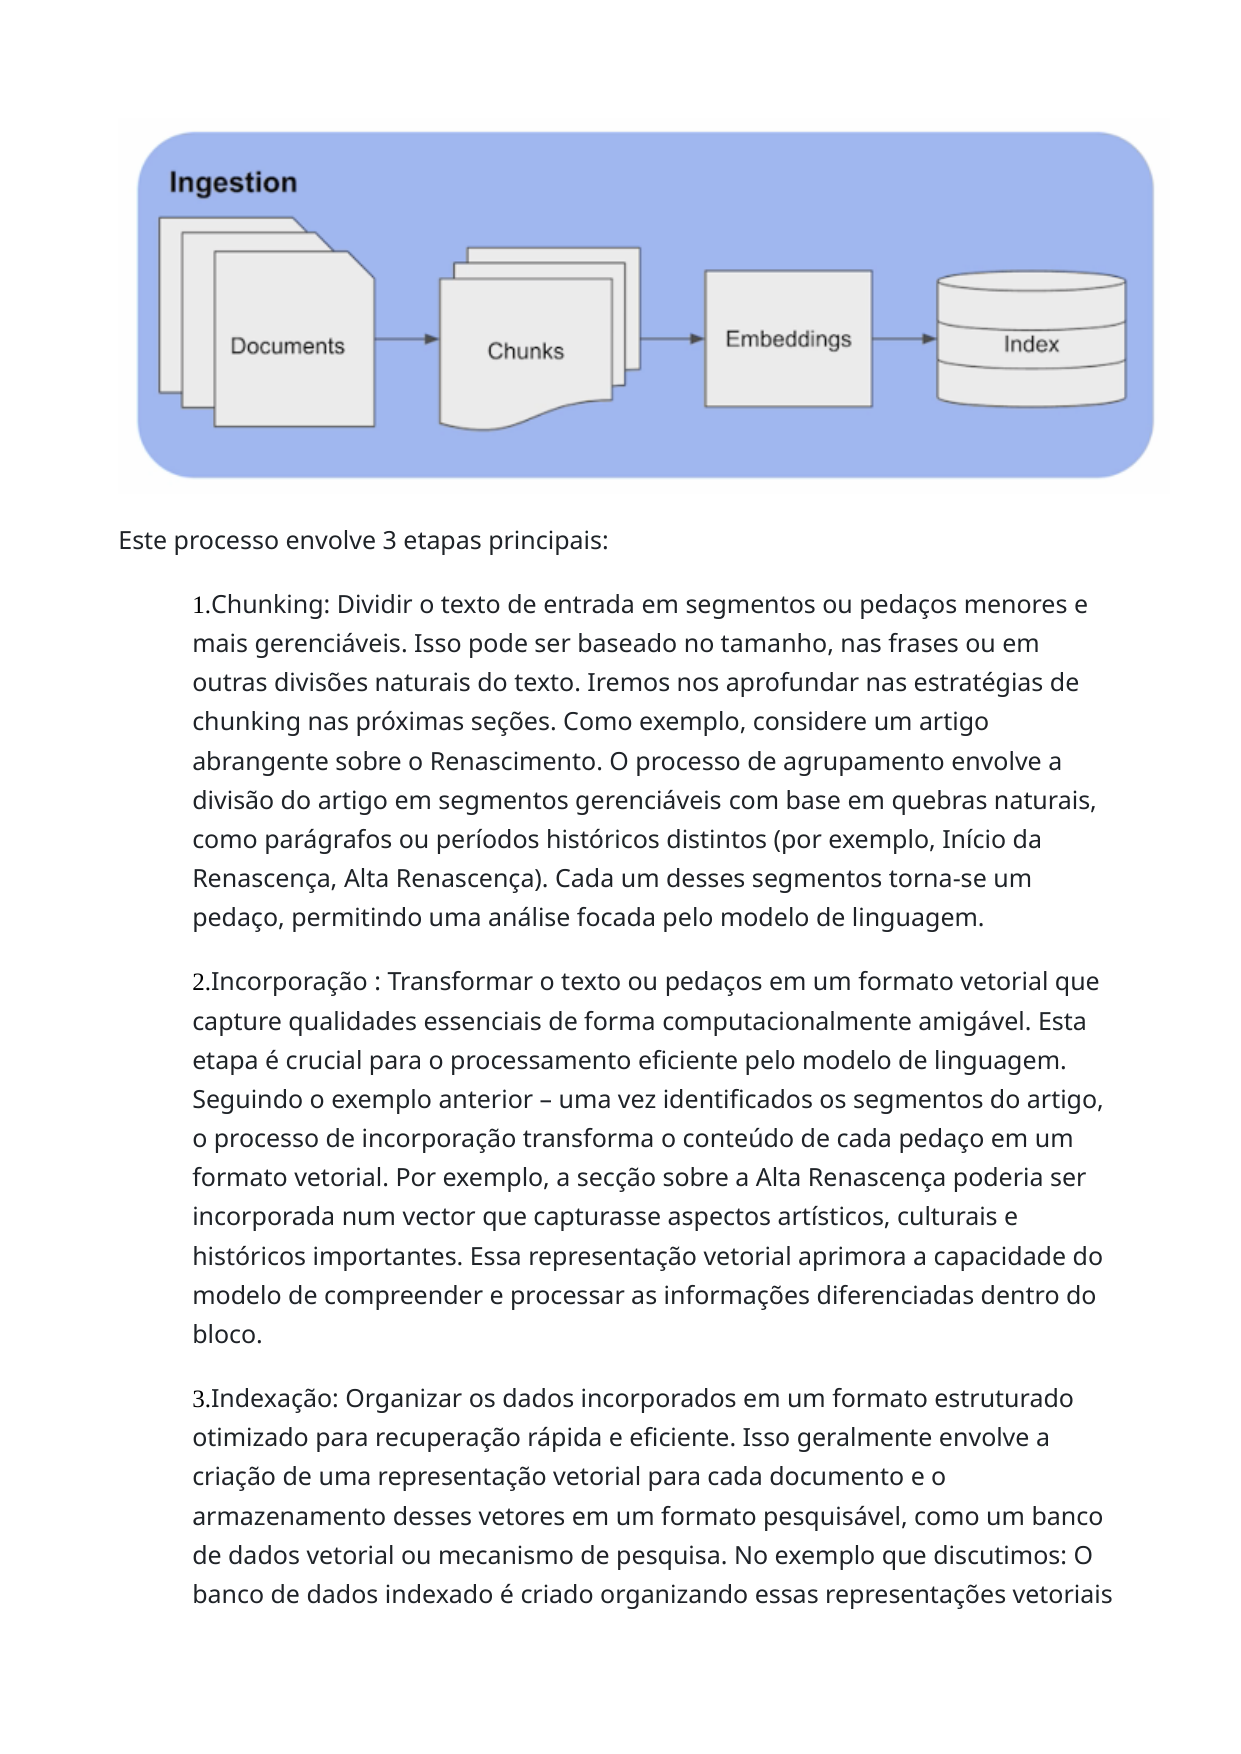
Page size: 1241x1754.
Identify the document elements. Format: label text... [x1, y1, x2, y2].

text Este processo envolve 3 etapas principais: [118, 522, 1122, 556]
list Indexação: Organizar os dados incorporados em um formato estruturado otimizado para recuperação rápida e eficiente. Isso geralmente envolve a criação de uma representação vetorial para cada documento e o armazenamento desses vetores em um formato pesquisável, como um banco de dados vetorial ou mecanismo de pesquisa. No exemplo que discutimos: O banco de dados indexado é criado organizando essas representações vetoriais [118, 1381, 1122, 1611]
list Incorporação : Transformar o texto ou pedaços em um formato vetorial que capture qualidades essenciais de forma computacionalmente amigável. Esta etapa é crucial para o processamento eficiente pelo modelo de linguagem. Seguindo o exemplo anterior – uma vez identificados os segmentos do artigo, o processo de incorporação transforma o conteúdo de cada pedaço em um formato vetorial. Por exemplo, a secção sobre a Alta Renascença poderia ser incorporada num vector que capturasse aspectos artísticos, culturais e históricos importantes. Essa representação vetorial aprimora a capacidade do modelo de compreender e processar as informações diferenciadas dentro do bloco. [118, 964, 1122, 1351]
picture [118, 118, 1170, 494]
list Chunking: Dividir o texto de entrada em segmentos ou pedaços menores e mais gerenciáveis. Isso pode ser baseado no tamanho, nas frases ou em outras divisões naturais do texto. Iremos nos aprofundar nas estratégias de chunking nas próximas seções. Como exemplo, considere um artigo abrangente sobre o Renascimento. O processo de agrupamento envolve a divisão do artigo em segmentos gerenciáveis ​​com base em quebras naturais, como parágrafos ou períodos históricos distintos (por exemplo, Início da Renascença, Alta Renascença). Cada um desses segmentos torna-se um pedaço, permitindo uma análise focada pelo modelo de linguagem. [118, 587, 1122, 934]
